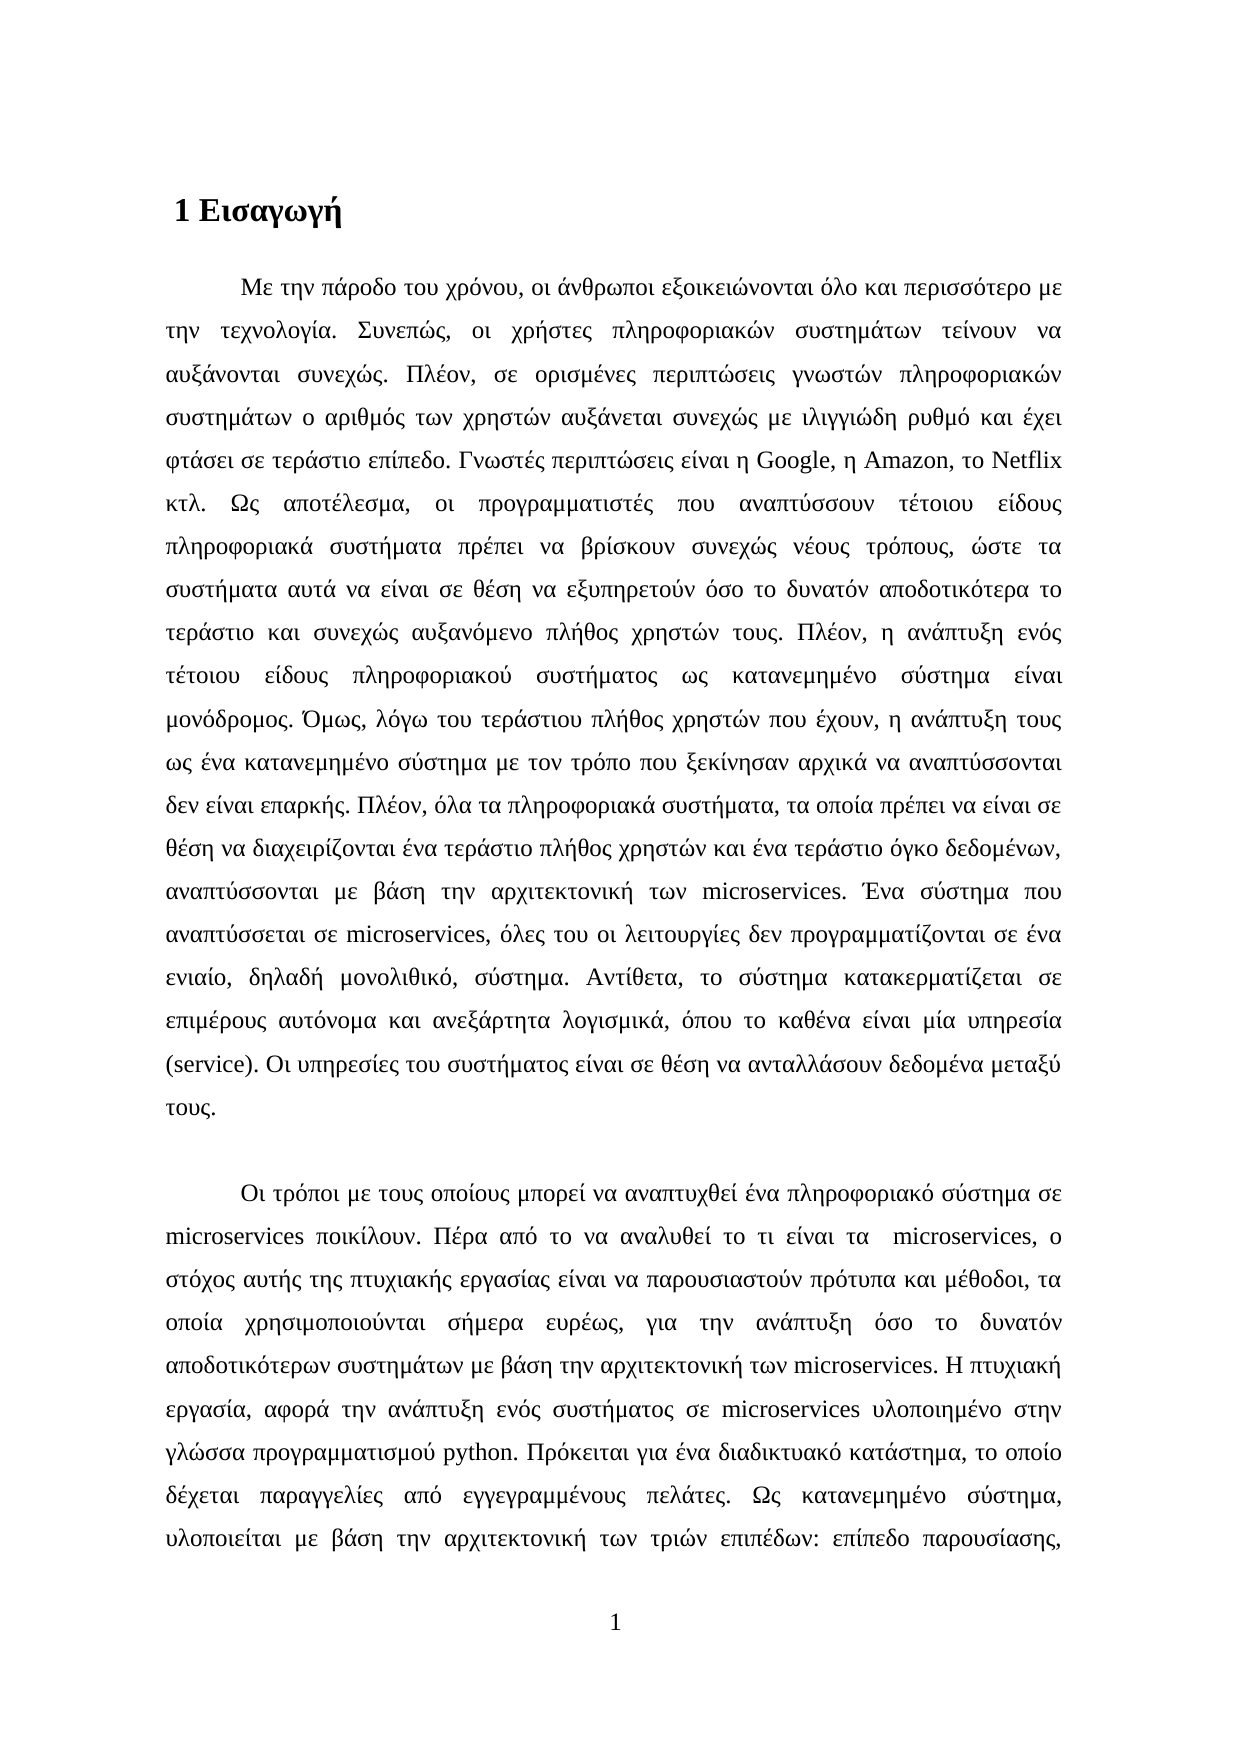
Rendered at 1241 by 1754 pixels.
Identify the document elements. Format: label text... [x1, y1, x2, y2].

text Οι τρόποι με τους οποίους μπορεί να αναπτυχθεί ένα πληροφοριακό σύστημα σε microservices ποικίλουν. Πέρα από το να αναλυθεί το τι είναι τα microservices, ο στόχος αυτής της πτυχιακής εργασίας είναι να παρουσιαστούν πρότυπα και μέθοδοι, τα οποία χρησιμοποιούνται σήμερα ευρέως, για την ανάπτυξη όσο το δυνατόν αποδοτικότερων συστημάτων με βάση την αρχιτεκτονική των microservices. Η πτυχιακή εργασία, αφορά την ανάπτυξη ενός συστήματος σε microservices υλοποιημένο στην γλώσσα προγραμματισμού python. Πρόκειται για ένα διαδικτυακό κατάστημα, το οποίο δέχεται παραγγελίες από εγγεγραμμένους πελάτες. Ως κατανεμημένο σύστημα, υλοποιείται με βάση την αρχιτεκτονική των τριών επιπέδων: επίπεδο παρουσίασης, [165, 1178, 1063, 1552]
subtitle Εισαγωγή [165, 190, 1063, 228]
text Με την πάροδο του χρόνου, οι άνθρωποι εξοικειώνονται όλο και περισσότερο με την τεχνολογία. Συνεπώς, οι χρήστες πληροφοριακών συστημάτων τείνουν να αυξάνονται συνεχώς. Πλέον, σε ορισμένες περιπτώσεις γνωστών πληροφοριακών συστημάτων ο αριθμός των χρηστών αυξάνεται συνεχώς με ιλιγγιώδη ρυθμό και έχει φτάσει σε τεράστιο επίπεδο. Γνωστές περιπτώσεις είναι η Google, η Amazon, το Netflix κτλ. Ως αποτέλεσμα, οι προγραμματιστές που αναπτύσσουν τέτοιου είδους πληροφοριακά συστήματα πρέπει να βρίσκουν συνεχώς νέους τρόπους, ώστε τα συστήματα αυτά να είναι σε θέση να εξυπηρετούν όσο το δυνατόν αποδοτικότερα το τεράστιο και συνεχώς αυξανόμενο πλήθος χρηστών τους. Πλέον, η ανάπτυξη ενός τέτοιου είδους πληροφοριακού συστήματος ως κατανεμημένο σύστημα είναι μονόδρομος. Όμως, λόγω του τεράστιου πλήθος χρηστών που έχουν, η ανάπτυξη τους ως ένα κατανεμημένο σύστημα με τον τρόπο που ξεκίνησαν αρχικά να αναπτύσσονται δεν είναι επαρκής. Πλέον, όλα τα πληροφοριακά συστήματα, τα οποία πρέπει να είναι σε θέση να διαχειρίζονται ένα τεράστιο πλήθος χρηστών και ένα τεράστιο όγκο δεδομένων, αναπτύσσονται με βάση την αρχιτεκτονική των microservices. Ένα σύστημα που αναπτύσσεται σε microservices, όλες του οι λειτουργίες δεν προγραμματίζονται σε ένα ενιαίο, δηλαδή μονολιθικό, σύστημα. Αντίθετα, το σύστημα κατακερματίζεται σε επιμέρους αυτόνομα και ανεξάρτητα λογισμικά, όπου το καθένα είναι μία υπηρεσία (service). Οι υπηρεσίες του συστήματος είναι σε θέση να ανταλλάσουν δεδομένα μεταξύ τους. [165, 272, 1063, 1121]
